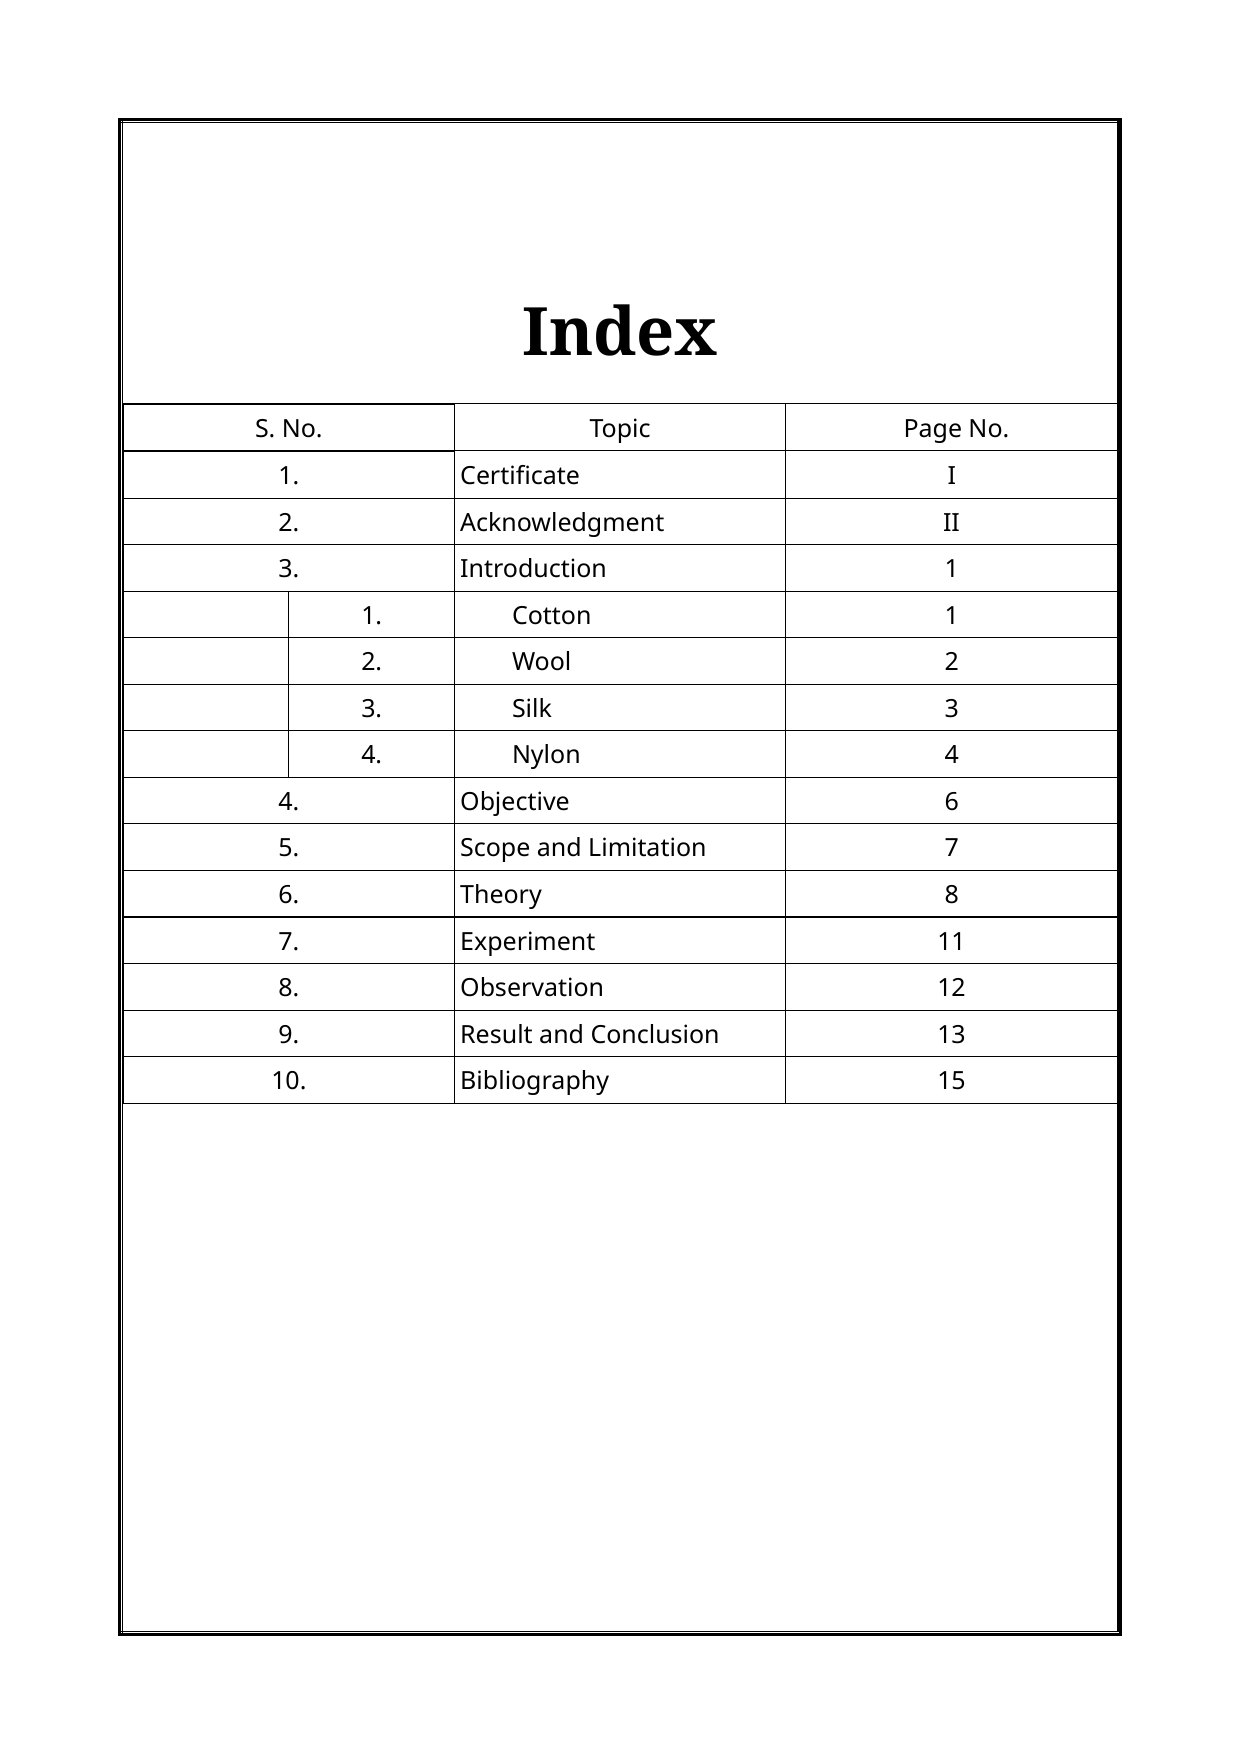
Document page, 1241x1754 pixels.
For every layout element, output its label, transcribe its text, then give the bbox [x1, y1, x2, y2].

table_cell 2 [786, 638, 1117, 684]
table_cell Bibliography [455, 1057, 785, 1103]
table_cell 4 [786, 731, 1117, 777]
table_cell Scope and Limitation [455, 824, 785, 870]
table_cell 7 [786, 824, 1117, 870]
table_cell 8. [124, 964, 454, 1009]
table_header Page No. [786, 404, 1117, 450]
table_cell Nylon [455, 731, 785, 777]
table_cell 3 [786, 685, 1117, 730]
table_cell Wool [455, 638, 785, 684]
table_cell 1. [289, 592, 454, 637]
table_cell 2. [124, 499, 454, 544]
table_cell Cotton [455, 592, 785, 637]
table_cell [124, 592, 288, 637]
table_cell 15 [786, 1057, 1117, 1103]
table_cell 9. [124, 1011, 454, 1056]
table_cell Experiment [455, 918, 785, 963]
table_cell 1 [786, 545, 1117, 591]
table_cell [124, 685, 288, 730]
table_cell 7. [124, 918, 454, 963]
table_cell 10. [124, 1057, 454, 1103]
table_cell 13 [786, 1011, 1117, 1056]
table_cell 12 [786, 964, 1117, 1009]
table_cell Theory [455, 871, 785, 916]
table_cell Result and Conclusion [455, 1011, 785, 1056]
table_cell [124, 731, 288, 777]
table_cell 8 [786, 871, 1117, 916]
table_cell 1. [124, 452, 454, 497]
table_cell 11 [786, 918, 1117, 963]
table_cell Silk [455, 685, 785, 730]
table_header Topic [455, 404, 785, 450]
table_cell I [786, 451, 1117, 497]
table_cell 2. [289, 638, 454, 684]
table_cell Acknowledgment [455, 499, 785, 544]
table_cell Introduction [455, 545, 785, 591]
table_cell [124, 638, 288, 684]
table_cell II [786, 499, 1117, 544]
table_cell Observation [455, 964, 785, 1009]
table_header S. No. [124, 405, 454, 450]
table_cell 3. [289, 685, 454, 730]
table_cell 5. [124, 824, 454, 870]
table_cell 6. [124, 871, 454, 916]
table_cell Objective [455, 778, 785, 823]
table_cell 3. [124, 545, 454, 591]
table_cell Certificate [455, 451, 785, 497]
table_cell 6 [786, 778, 1117, 823]
table_cell 4. [289, 731, 454, 777]
table_cell 1 [786, 592, 1117, 637]
text Index [170, 284, 1070, 375]
table_cell 4. [124, 778, 454, 823]
